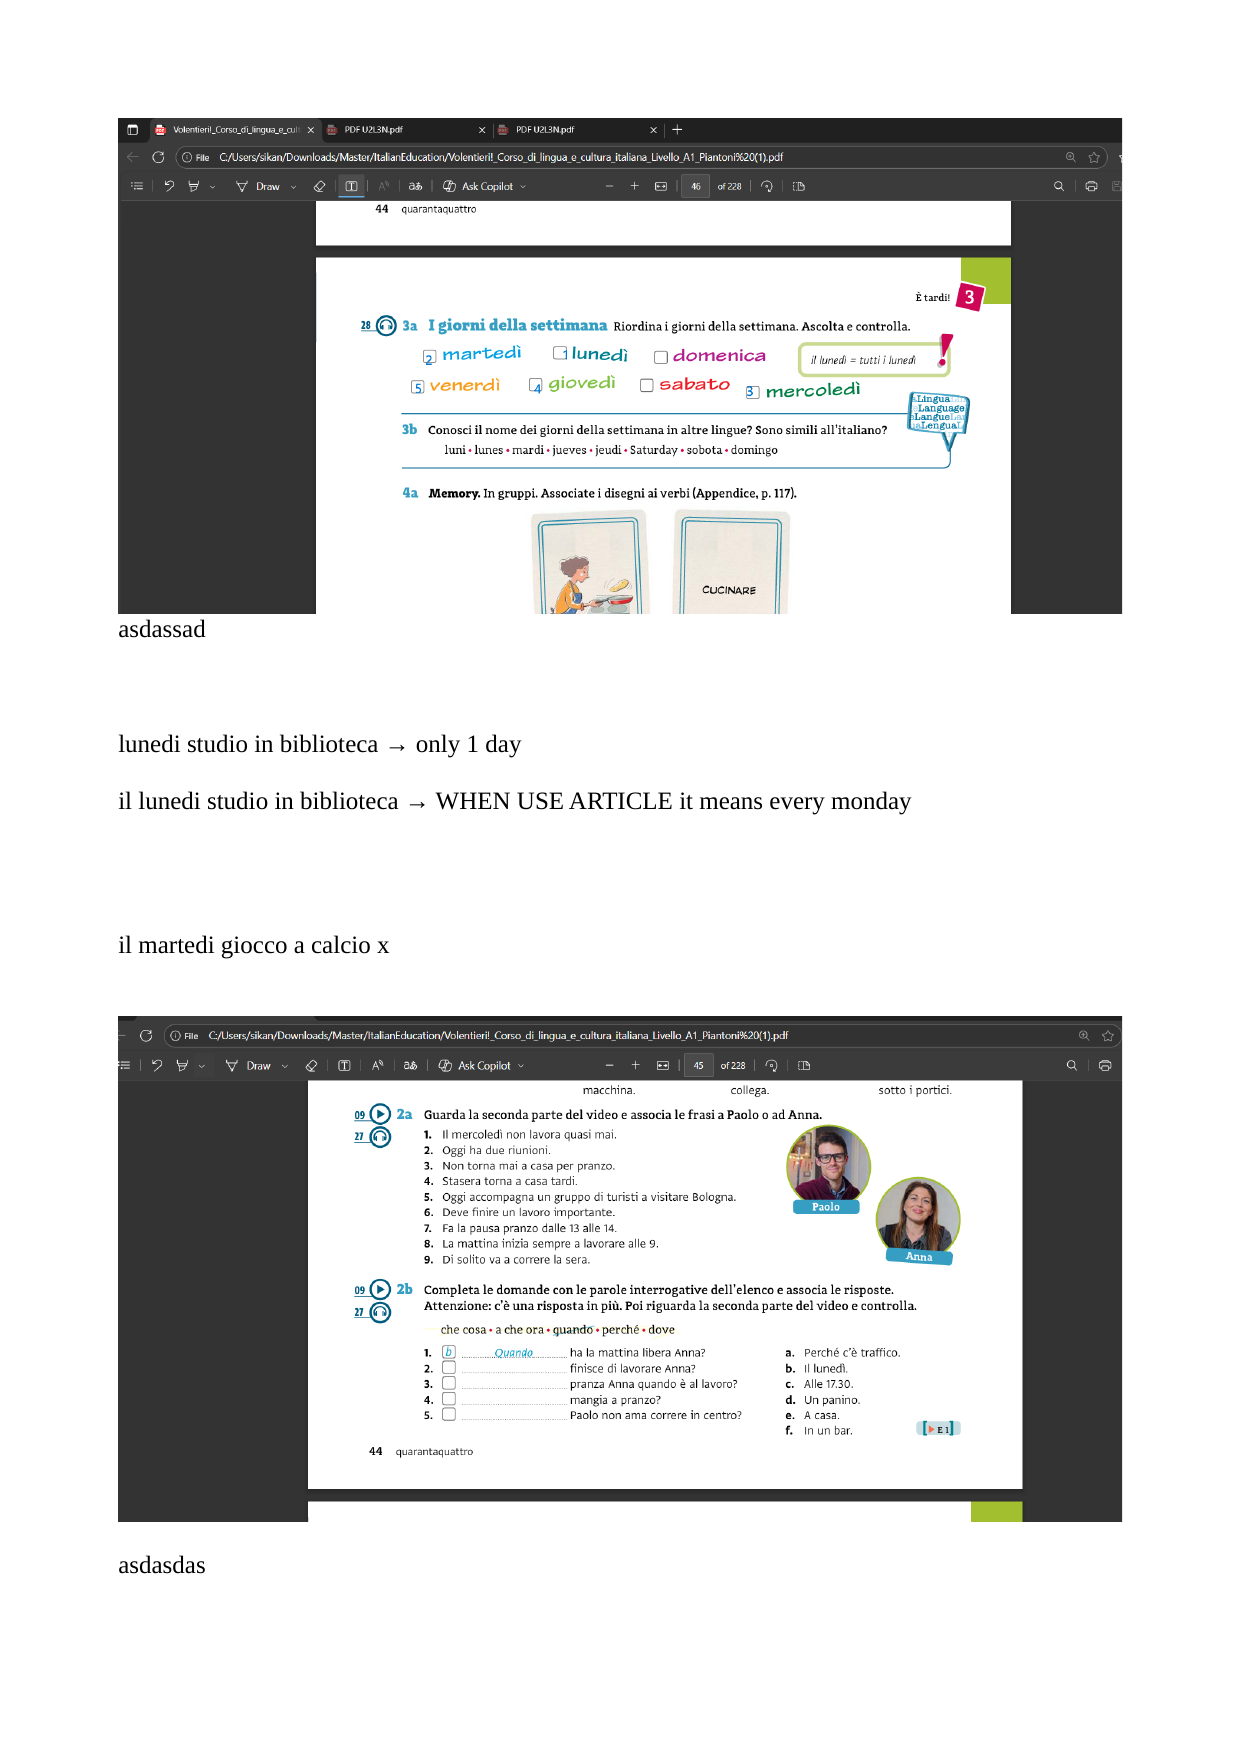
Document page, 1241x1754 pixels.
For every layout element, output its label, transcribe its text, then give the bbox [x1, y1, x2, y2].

picture [118, 118, 1123, 614]
text il lunedi studio in biblioteca → WHEN USE ARTICLE it means every monday [118, 786, 1122, 815]
text il martedi giocco a calcio x [118, 930, 1122, 959]
picture [118, 1016, 1123, 1522]
text lunedi studio in biblioteca → only 1 day [118, 729, 1122, 757]
text asdasdas [118, 1551, 1122, 1579]
text asdassad [118, 614, 1122, 642]
